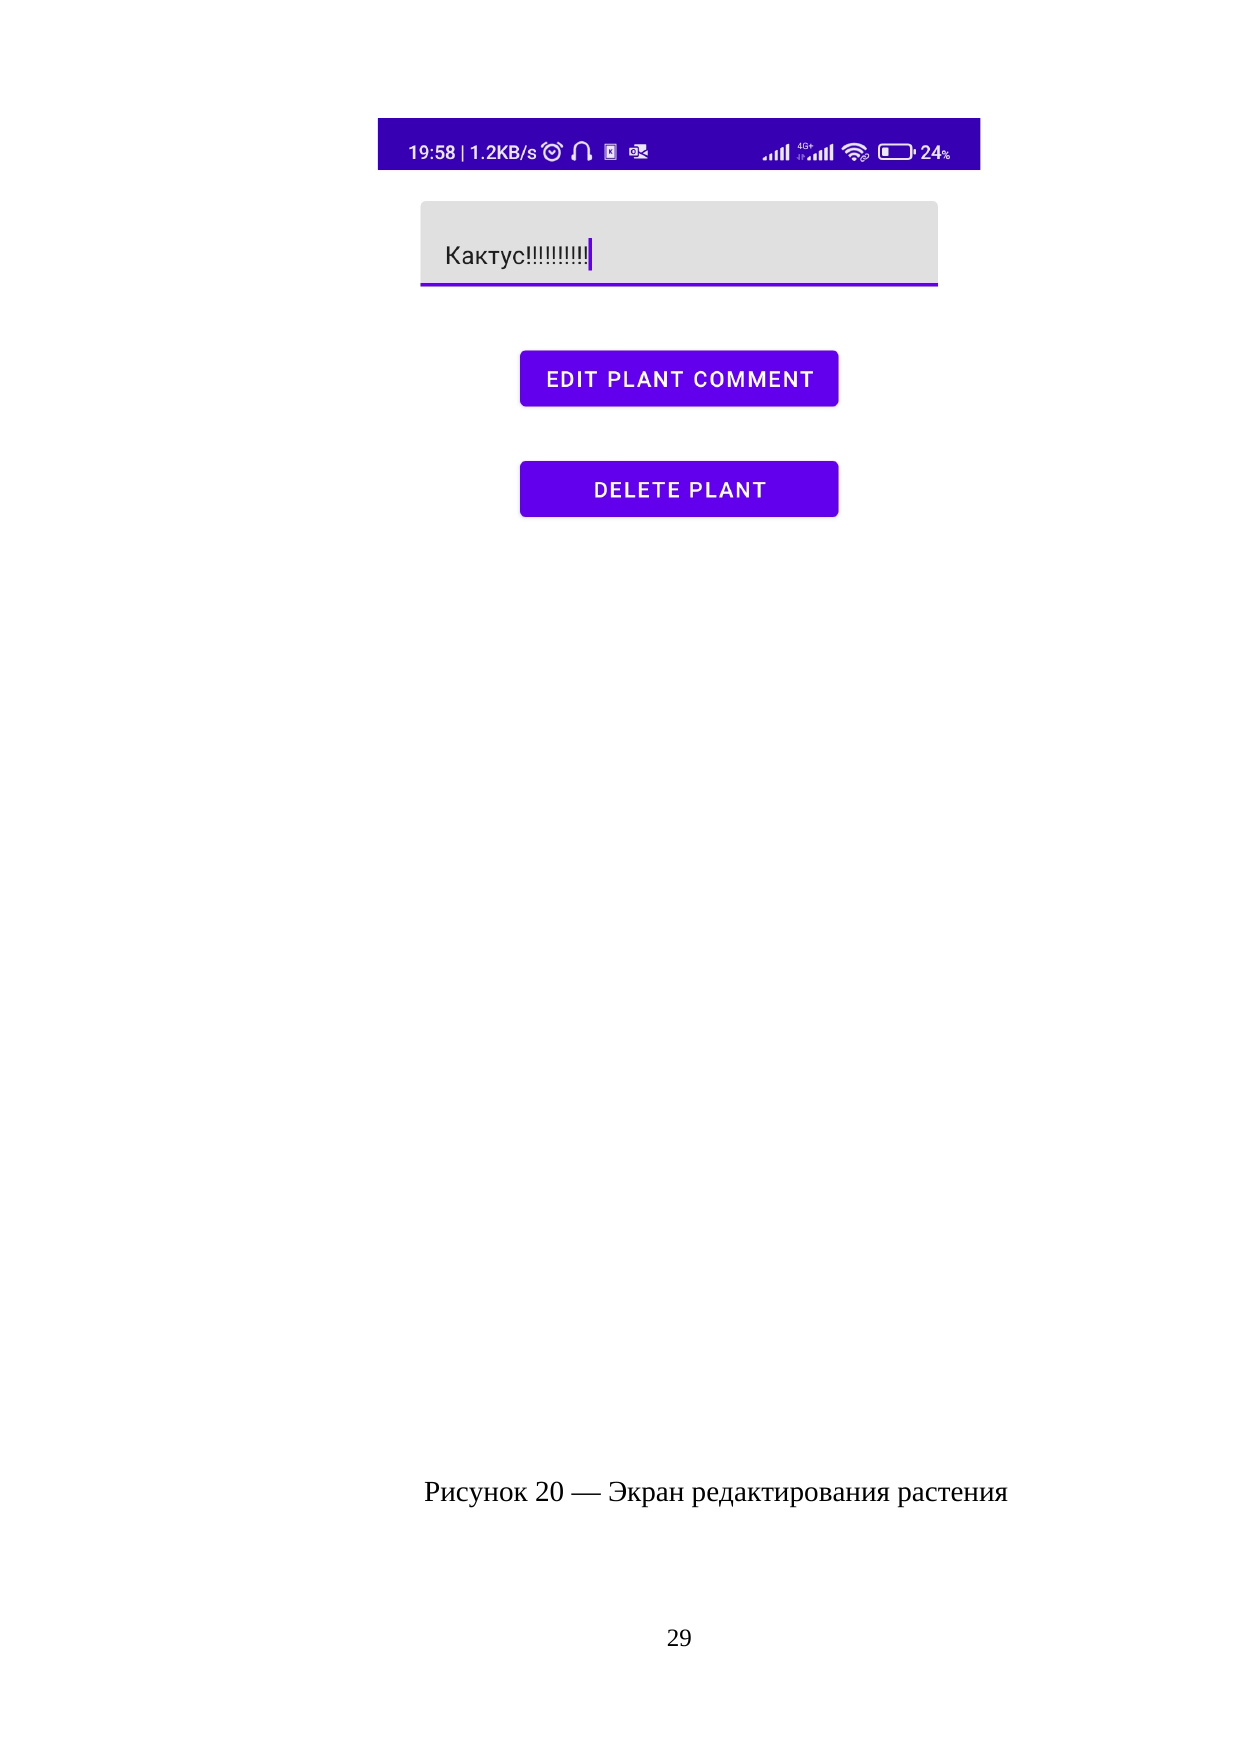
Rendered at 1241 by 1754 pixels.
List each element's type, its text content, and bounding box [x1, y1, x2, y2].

picture [377, 118, 981, 1458]
text Рисунок 20 — Экран редактирования растения [177, 118, 1181, 1508]
